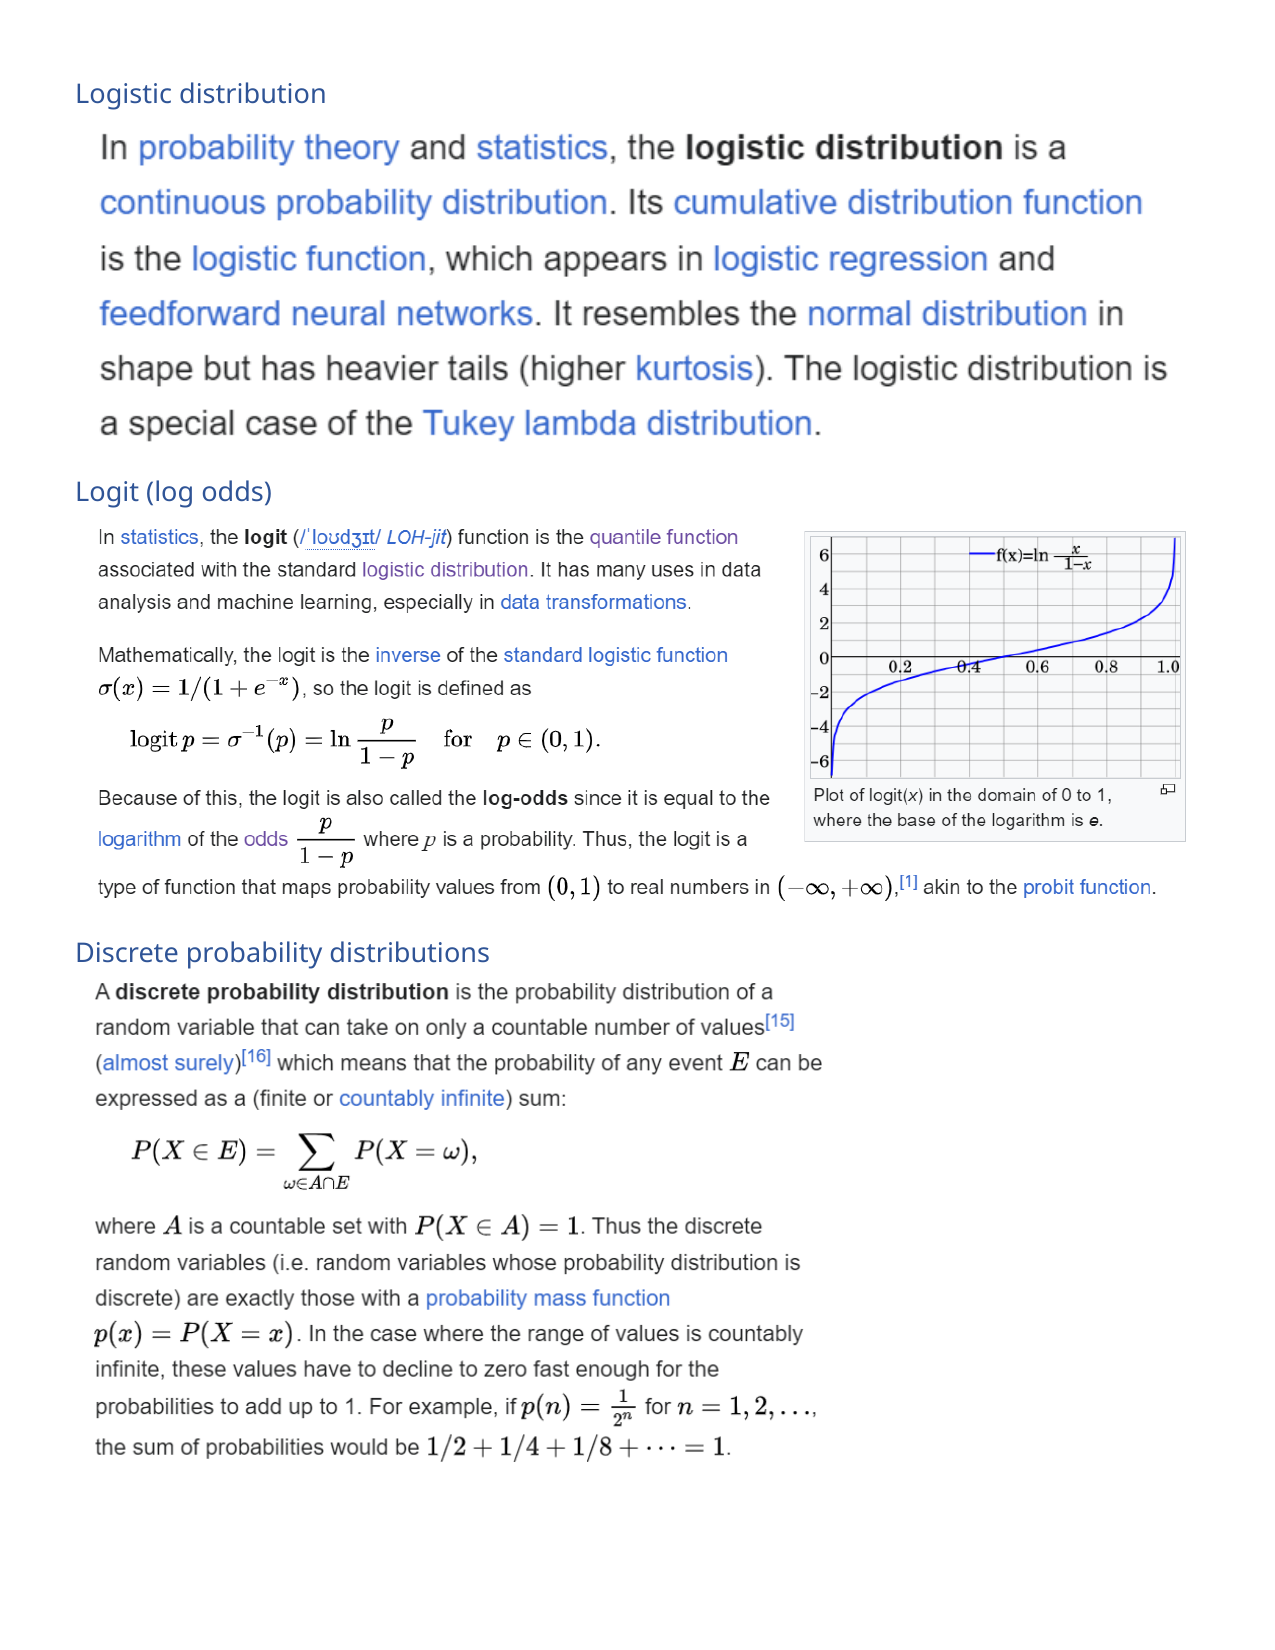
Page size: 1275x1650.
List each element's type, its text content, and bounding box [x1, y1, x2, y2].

picture [75, 973, 826, 1476]
subtitle Discrete probability distributions [75, 933, 1200, 970]
picture [75, 114, 1188, 454]
subtitle Logistic distribution [75, 75, 1200, 112]
subtitle Logit (log odds) [75, 473, 1200, 509]
picture [75, 512, 1200, 915]
